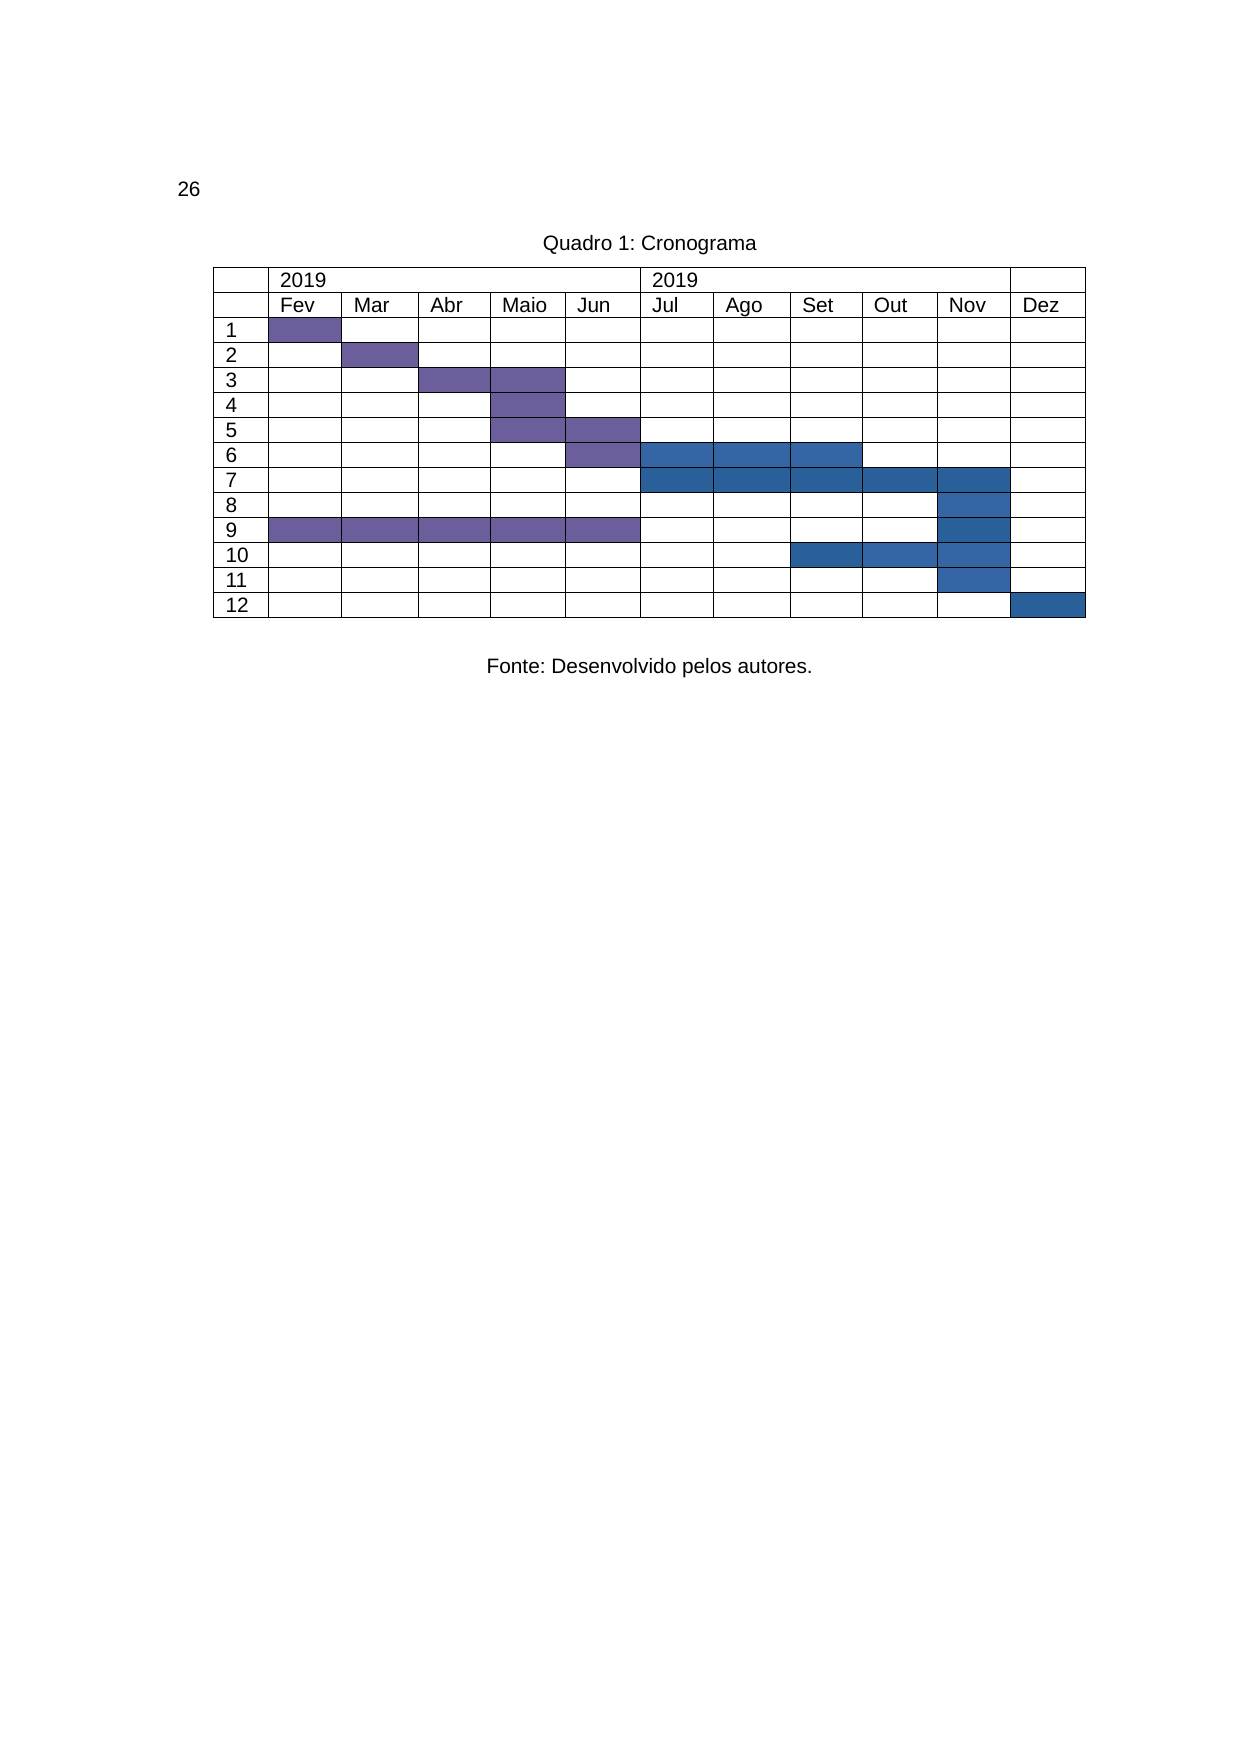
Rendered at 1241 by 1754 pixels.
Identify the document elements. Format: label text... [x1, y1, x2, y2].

table_cell [419, 393, 490, 417]
table_cell [491, 343, 565, 367]
table_cell [641, 468, 713, 492]
table_cell [566, 343, 640, 367]
table_cell [342, 393, 418, 417]
table_cell [938, 418, 1010, 442]
table_cell [641, 318, 713, 342]
table_header [1011, 268, 1085, 292]
table_cell [1011, 418, 1085, 442]
table_cell [419, 593, 490, 617]
table_cell [863, 518, 937, 542]
table_cell [863, 443, 937, 467]
table_cell [566, 543, 640, 567]
table_cell [491, 443, 565, 467]
table_cell [419, 318, 490, 342]
table_cell [566, 393, 640, 417]
table_cell [714, 568, 790, 592]
table_cell [791, 368, 862, 392]
table_cell [791, 543, 862, 567]
table_cell [863, 568, 937, 592]
table_cell [342, 593, 418, 617]
table_cell Jul [641, 293, 713, 317]
table_cell [863, 493, 937, 517]
table_cell [641, 518, 713, 542]
table_cell [791, 518, 862, 542]
table_header 2019 [269, 268, 640, 292]
table_cell 10 [214, 543, 268, 567]
table_cell [419, 443, 490, 467]
table_cell 8 [214, 493, 268, 517]
table_cell [342, 468, 418, 492]
table_cell [1011, 393, 1085, 417]
table_cell [269, 393, 341, 417]
table_cell [491, 493, 565, 517]
table_cell [491, 393, 565, 417]
table_cell [342, 518, 418, 542]
table_cell [714, 543, 790, 567]
table_cell [641, 493, 713, 517]
table_cell [269, 543, 341, 567]
table_cell [791, 418, 862, 442]
table_cell [641, 568, 713, 592]
table_cell [714, 443, 790, 467]
table_cell [1011, 468, 1085, 492]
table_cell [714, 343, 790, 367]
table_cell [269, 593, 341, 617]
table_cell [269, 568, 341, 592]
table_cell [938, 568, 1010, 592]
table_cell [863, 343, 937, 367]
table_cell [938, 493, 1010, 517]
table_cell [714, 518, 790, 542]
table_cell [1011, 493, 1085, 517]
table_cell [714, 593, 790, 617]
table_cell [491, 318, 565, 342]
table_cell [791, 343, 862, 367]
table_cell [269, 443, 341, 467]
table_cell [342, 443, 418, 467]
table_cell [342, 343, 418, 367]
table_cell [641, 368, 713, 392]
table_cell 1 [214, 318, 268, 342]
table_cell [938, 518, 1010, 542]
table_cell [419, 568, 490, 592]
table_cell [714, 318, 790, 342]
table_cell [791, 393, 862, 417]
table_cell [1011, 318, 1085, 342]
table_cell [714, 468, 790, 492]
table_cell [938, 393, 1010, 417]
table_cell [491, 518, 565, 542]
table_cell [1011, 518, 1085, 542]
table_cell [419, 518, 490, 542]
table_cell Out [863, 293, 937, 317]
table_cell 12 [214, 593, 268, 617]
table_cell [419, 368, 490, 392]
table_cell [491, 568, 565, 592]
text Fonte: Desenvolvido pelos autores. [177, 653, 1122, 677]
table_cell [566, 493, 640, 517]
table_cell Fev [269, 293, 341, 317]
table_cell [791, 493, 862, 517]
table_cell [938, 343, 1010, 367]
table_cell [269, 518, 341, 542]
table_cell [791, 468, 862, 492]
table_cell 4 [214, 393, 268, 417]
table_cell [1011, 343, 1085, 367]
table_cell [566, 318, 640, 342]
table_cell [1011, 368, 1085, 392]
table_cell [641, 343, 713, 367]
table_header 2019 [641, 268, 1010, 292]
table_cell [491, 593, 565, 617]
table_cell [863, 543, 937, 567]
table_cell 11 [214, 568, 268, 592]
table_cell Abr [419, 293, 490, 317]
table_cell [342, 318, 418, 342]
table_cell Ago [714, 293, 790, 317]
table_cell [938, 593, 1010, 617]
table_cell [269, 318, 341, 342]
table_cell [566, 443, 640, 467]
table_cell [491, 368, 565, 392]
table_cell [269, 368, 341, 392]
table_cell [714, 493, 790, 517]
table_cell [566, 593, 640, 617]
table_cell [269, 493, 341, 517]
table_cell Jun [566, 293, 640, 317]
table_cell [491, 543, 565, 567]
table_cell Mar [342, 293, 418, 317]
table_cell [1011, 543, 1085, 567]
table_cell 7 [214, 468, 268, 492]
table_cell [1011, 443, 1085, 467]
table_cell [419, 343, 490, 367]
table_cell [491, 468, 565, 492]
table_cell [342, 368, 418, 392]
table_cell [342, 493, 418, 517]
text Quadro 1: Cronograma [177, 231, 1122, 254]
table_cell [863, 418, 937, 442]
table_cell [714, 368, 790, 392]
table_cell [791, 568, 862, 592]
table_cell [269, 468, 341, 492]
table_cell [419, 468, 490, 492]
table_cell 9 [214, 518, 268, 542]
table_cell [269, 343, 341, 367]
table_cell Nov [938, 293, 1010, 317]
table_cell [1011, 593, 1022, 617]
table_cell [566, 368, 640, 392]
table_cell [938, 368, 1010, 392]
table_cell [214, 293, 268, 317]
table_cell [863, 468, 937, 492]
table_cell [938, 543, 1010, 567]
table_cell [419, 493, 490, 517]
table_cell [863, 393, 937, 417]
table_cell [791, 443, 862, 467]
table_cell [791, 318, 862, 342]
table_cell 2 [214, 343, 268, 367]
table_cell [1074, 593, 1085, 617]
table_cell [342, 543, 418, 567]
table_cell Dez [1011, 293, 1085, 317]
table_cell [641, 443, 713, 467]
table_cell [938, 468, 1010, 492]
table_cell [938, 318, 1010, 342]
table_cell [714, 393, 790, 417]
table_cell [714, 418, 790, 442]
table_cell [791, 593, 862, 617]
table_cell [938, 443, 1010, 467]
table_cell [641, 418, 713, 442]
table_cell [491, 418, 565, 442]
table_cell [641, 593, 713, 617]
table_cell [641, 543, 713, 567]
table_cell [419, 418, 490, 442]
table_cell [863, 318, 937, 342]
table_cell 3 [214, 368, 268, 392]
table_cell [1011, 568, 1085, 592]
table_cell [566, 468, 640, 492]
table_cell Set [791, 293, 862, 317]
table_header [214, 268, 268, 292]
table_cell [863, 593, 937, 617]
table_cell 5 [214, 418, 268, 442]
table_cell [342, 418, 418, 442]
table_cell [566, 518, 640, 542]
table_cell [566, 568, 640, 592]
table_cell Maio [491, 293, 565, 317]
table_cell [269, 418, 341, 442]
table_cell [863, 368, 937, 392]
table_cell 6 [214, 443, 268, 467]
table_cell [342, 568, 418, 592]
table_cell [419, 543, 490, 567]
table_cell [641, 393, 713, 417]
table_cell [566, 418, 640, 442]
